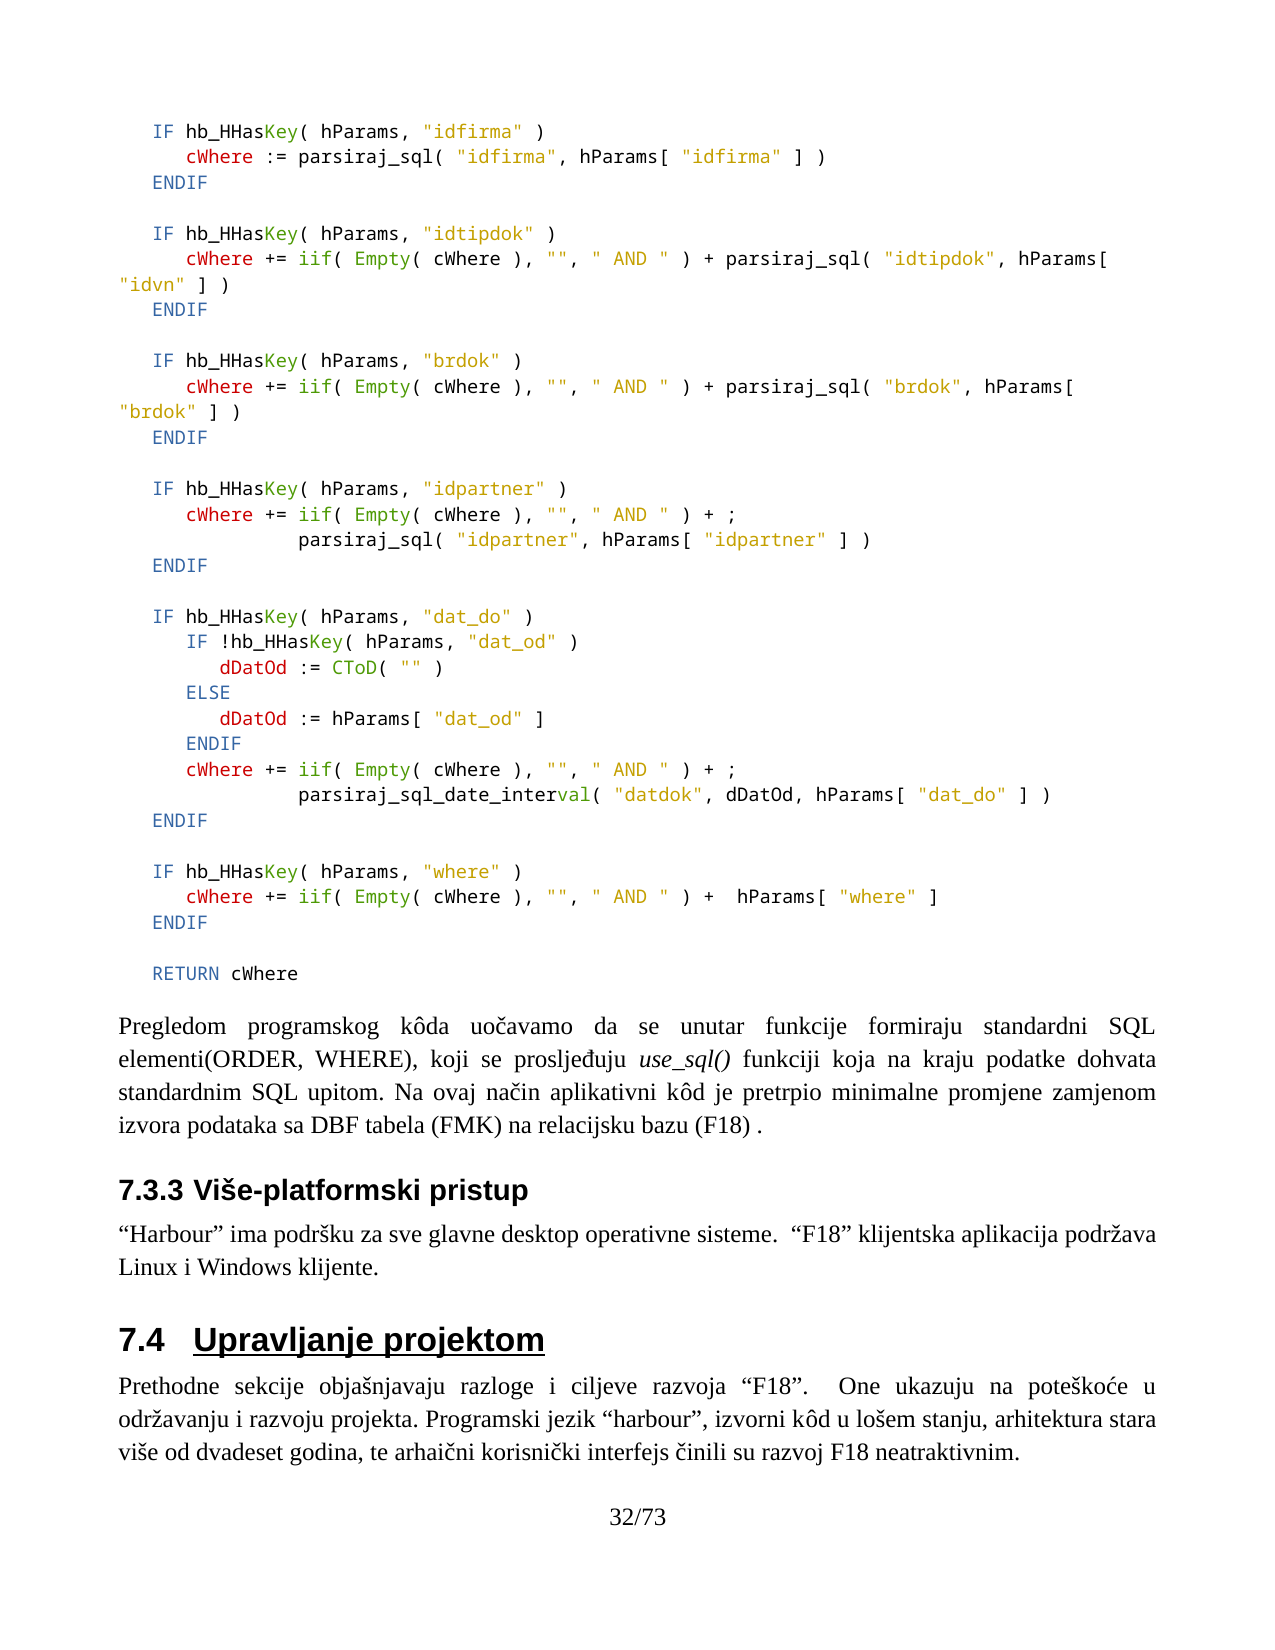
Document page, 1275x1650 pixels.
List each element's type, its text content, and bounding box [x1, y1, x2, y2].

text dDatOd := CToD( "" ) [444, 654, 1157, 679]
text ENDIF [242, 731, 1157, 756]
text cWhere += iif( Empty( cWhere ), "", " AND " ) + ; [737, 756, 1157, 782]
text Pregledom programskog kôda uočavamo da se unutar funkcije formiraju standardni SQL elementi(ORDER, WHERE), koji se prosljeđuju use_sql() funkciji koja na kraju podatke dohvata standardnim SQL upitom. Na ovaj način aplikativni kôd je pretrpio minimalne promjene zamjenom izvora podataka sa DBF tabela (FMK) na relacijsku bazu (F18) . [118, 1011, 1157, 1139]
text IF !hb_HHasKey( hParams, "dat_od" ) [118, 628, 1157, 654]
text IF hb_HHasKey( hParams, "brdok" ) [523, 348, 1157, 373]
text IF hb_HHasKey( hParams, "idtipdok" ) [557, 220, 1157, 246]
text IF hb_HHasKey( hParams, "idpartner" ) [568, 475, 1157, 501]
text ELSE [118, 679, 1157, 705]
text ENDIF [208, 909, 1157, 935]
text Prethodne sekcije objašnjavaju razloge i ciljeve razvoja “F18”. One ukazuju na poteškoće u održavanju i razvoju projekta. Programski jezik “harbour”, izvorni kôd u lošem stanju, arhitektura stara više od dvadeset godina, te arhaični korisnički interfejs činili su razvoj F18 neatraktivnim. [118, 1371, 1157, 1466]
text cWhere += iif( Empty( cWhere ), "", " AND " ) + hParams[ "where" ] [939, 884, 1157, 909]
text ENDIF [208, 424, 1157, 450]
text dDatOd := hParams[ "dat_od" ] [546, 705, 1157, 731]
text IF hb_HHasKey( hParams, "idfirma" ) [546, 118, 1157, 144]
text ENDIF [208, 297, 1157, 322]
text RETURN cWhere [298, 960, 1157, 986]
text IF hb_HHasKey( hParams, "where" ) [523, 858, 1157, 884]
text cWhere += iif( Empty( cWhere ), "", " AND " ) + parsiraj_sql( "brdok", hParams[ "brdok" ] ) [242, 373, 1157, 424]
text ENDIF [208, 552, 1157, 577]
text IF hb_HHasKey( hParams, "dat_do" ) [534, 603, 1157, 628]
text “Harbour” ima podršku za sve glavne desktop operativne sisteme. “F18” klijentska aplikacija podržava Linux i Windows klijente. [118, 1219, 1157, 1281]
subtitle Više-platformski pristup [118, 1173, 1157, 1206]
text ENDIF [208, 807, 1157, 833]
text cWhere += iif( Empty( cWhere ), "", " AND " ) + parsiraj_sql( "idtipdok", hParams[ "idvn" ] ) [231, 246, 1157, 297]
text parsiraj_sql( "idpartner", hParams[ "idpartner" ] ) [872, 526, 1157, 552]
text ENDIF [208, 169, 1157, 195]
subtitle Upravljanje projektom [118, 1320, 1157, 1359]
text cWhere := parsiraj_sql( "idfirma", hParams[ "idfirma" ] ) [827, 144, 1157, 169]
text parsiraj_sql_date_interval( "datdok", dDatOd, hParams[ "dat_do" ] ) [1052, 782, 1157, 807]
text cWhere += iif( Empty( cWhere ), "", " AND " ) + ; [737, 501, 1157, 526]
